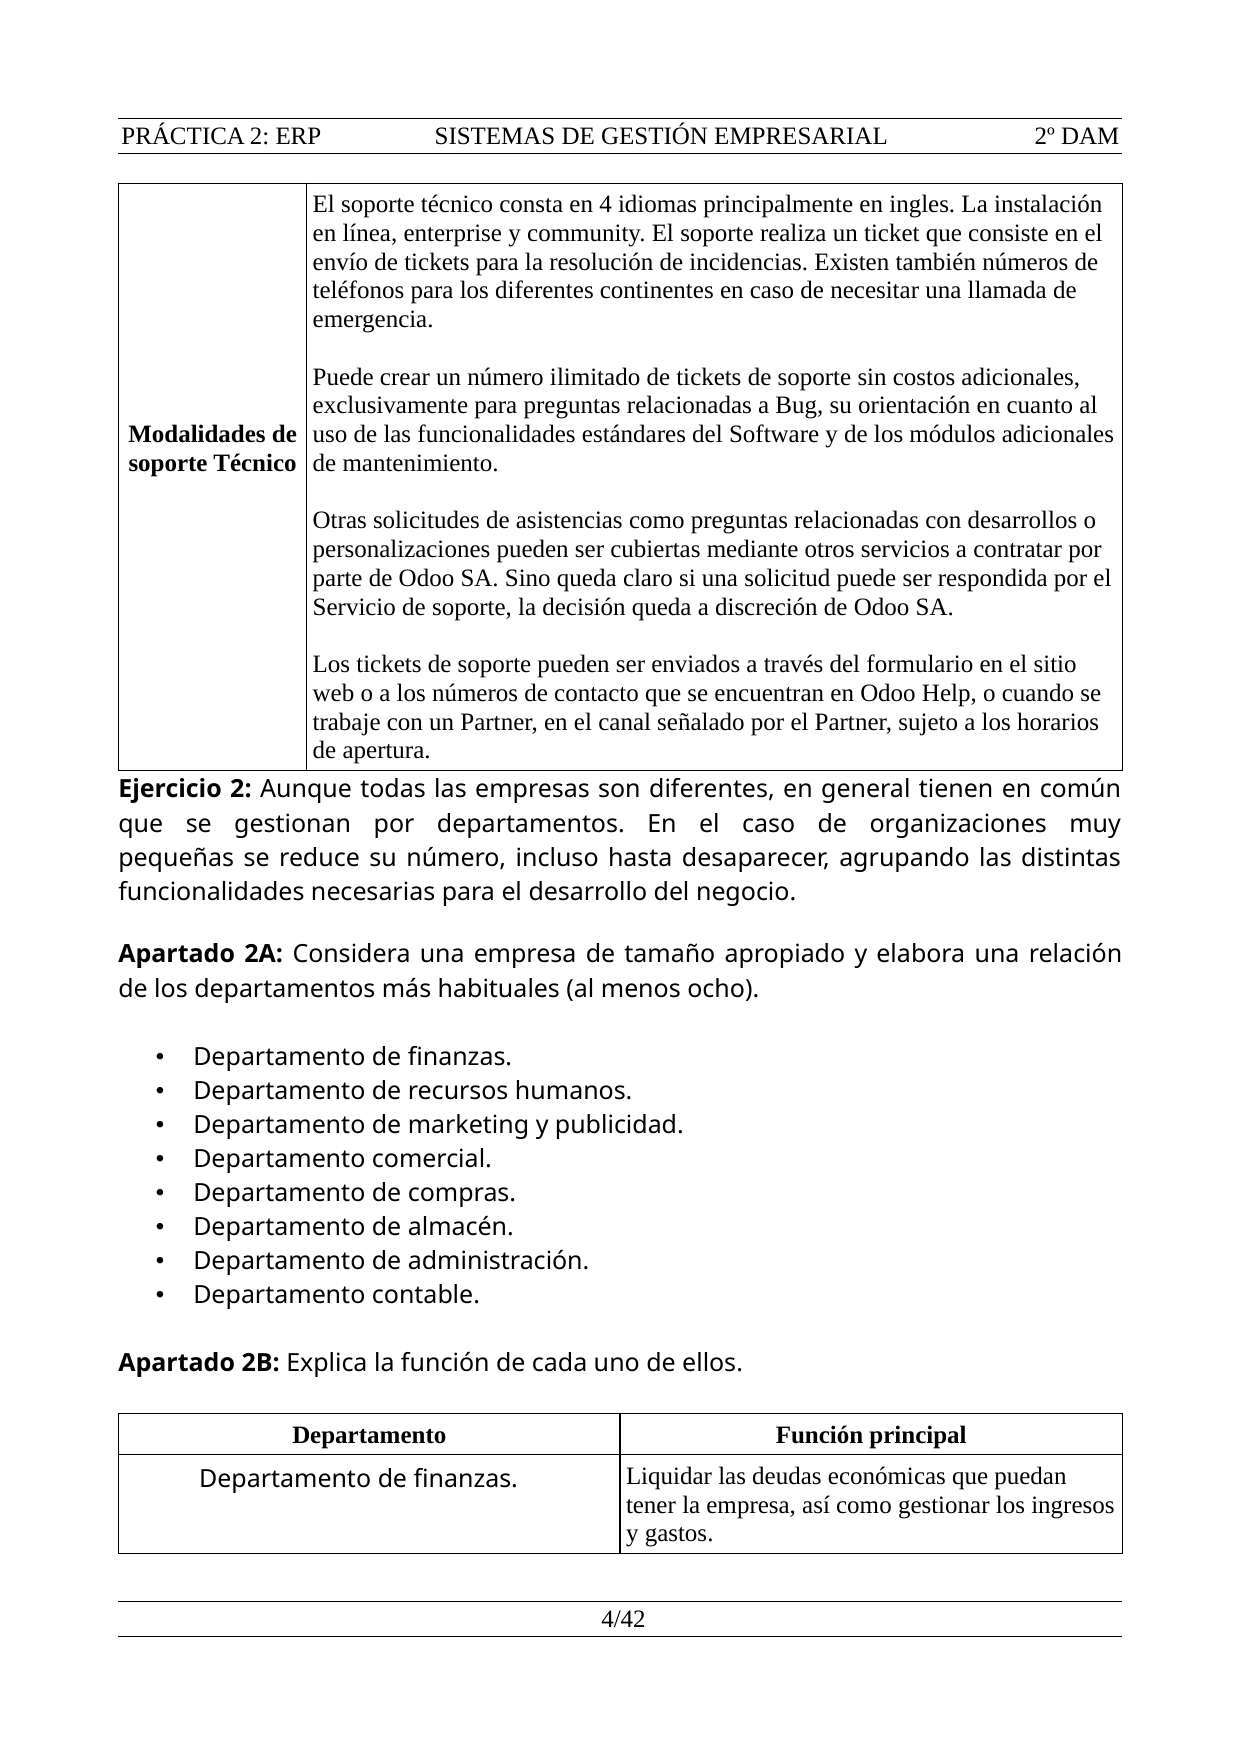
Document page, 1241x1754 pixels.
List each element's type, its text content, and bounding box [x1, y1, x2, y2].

list Departamento de administración. [156, 1243, 1122, 1277]
table_cell Liquidar las deudas económicas que puedan tener la empresa, así como gestionar los ingresos y gastos. [621, 1455, 1122, 1553]
table_header Departamento [119, 1414, 619, 1454]
table_cell Departamento de finanzas. [119, 1455, 619, 1553]
list Departamento de compras. [156, 1174, 1122, 1209]
list Departamento de recursos humanos. [156, 1072, 1122, 1106]
list Departamento contable. [156, 1277, 1122, 1311]
text Ejercicio 2: Aunque todas las empresas son diferentes, en general tienen en común que se gestionan por departamentos. En el caso de organizaciones muy pequeñas se reduce su número, incluso hasta desaparecer, agrupando las distintas funcionalidades necesarias para el desarrollo del negocio. [118, 771, 1122, 907]
table_cell El soporte técnico consta en 4 idiomas principalmente en ingles. La instalación en línea, enterprise y community. El soporte realiza un ticket que consiste en el envío de tickets para la resolución de incidencias. Existen también números de teléfonos para los diferentes continentes en caso de necesitar una llamada de emergencia. Puede crear un número ilimitado de tickets de soporte sin costos adicionales, exclusivamente para preguntas relacionadas a Bug, su orientación en cuanto al uso de las funcionalidades estándares del Software y de los módulos adicionales de mantenimiento. Otras solicitudes de asistencias como preguntas relacionadas con desarrollos o personalizaciones pueden ser cubiertas mediante otros servicios a contratar por parte de Odoo SA. Sino queda claro si una solicitud puede ser respondida por el Servicio de soporte, la decisión queda a discreción de Odoo SA. Los tickets de soporte pueden ser enviados a través del formulario en el sitio web o a los números de contacto que se encuentran en Odoo Help, o cuando se trabaje con un Partner, en el canal señalado por el Partner, sujeto a los horarios de apertura. [307, 184, 1122, 770]
list Departamento comercial. [156, 1141, 1122, 1174]
text Apartado 2A: Considera una empresa de tamaño apropiado y elabora una relación de los departamentos más habituales (al menos ocho). [118, 907, 1122, 1004]
list Departamento de almacén. [156, 1209, 1122, 1243]
list Departamento de marketing y publicidad. [156, 1106, 1122, 1141]
text Apartado 2B: Explica la función de cada uno de ellos. [118, 1345, 1122, 1379]
table_cell Modalidades de soporte Técnico [119, 184, 306, 770]
table_header Función principal [621, 1414, 1122, 1454]
list Departamento de finanzas. [156, 1038, 1122, 1072]
